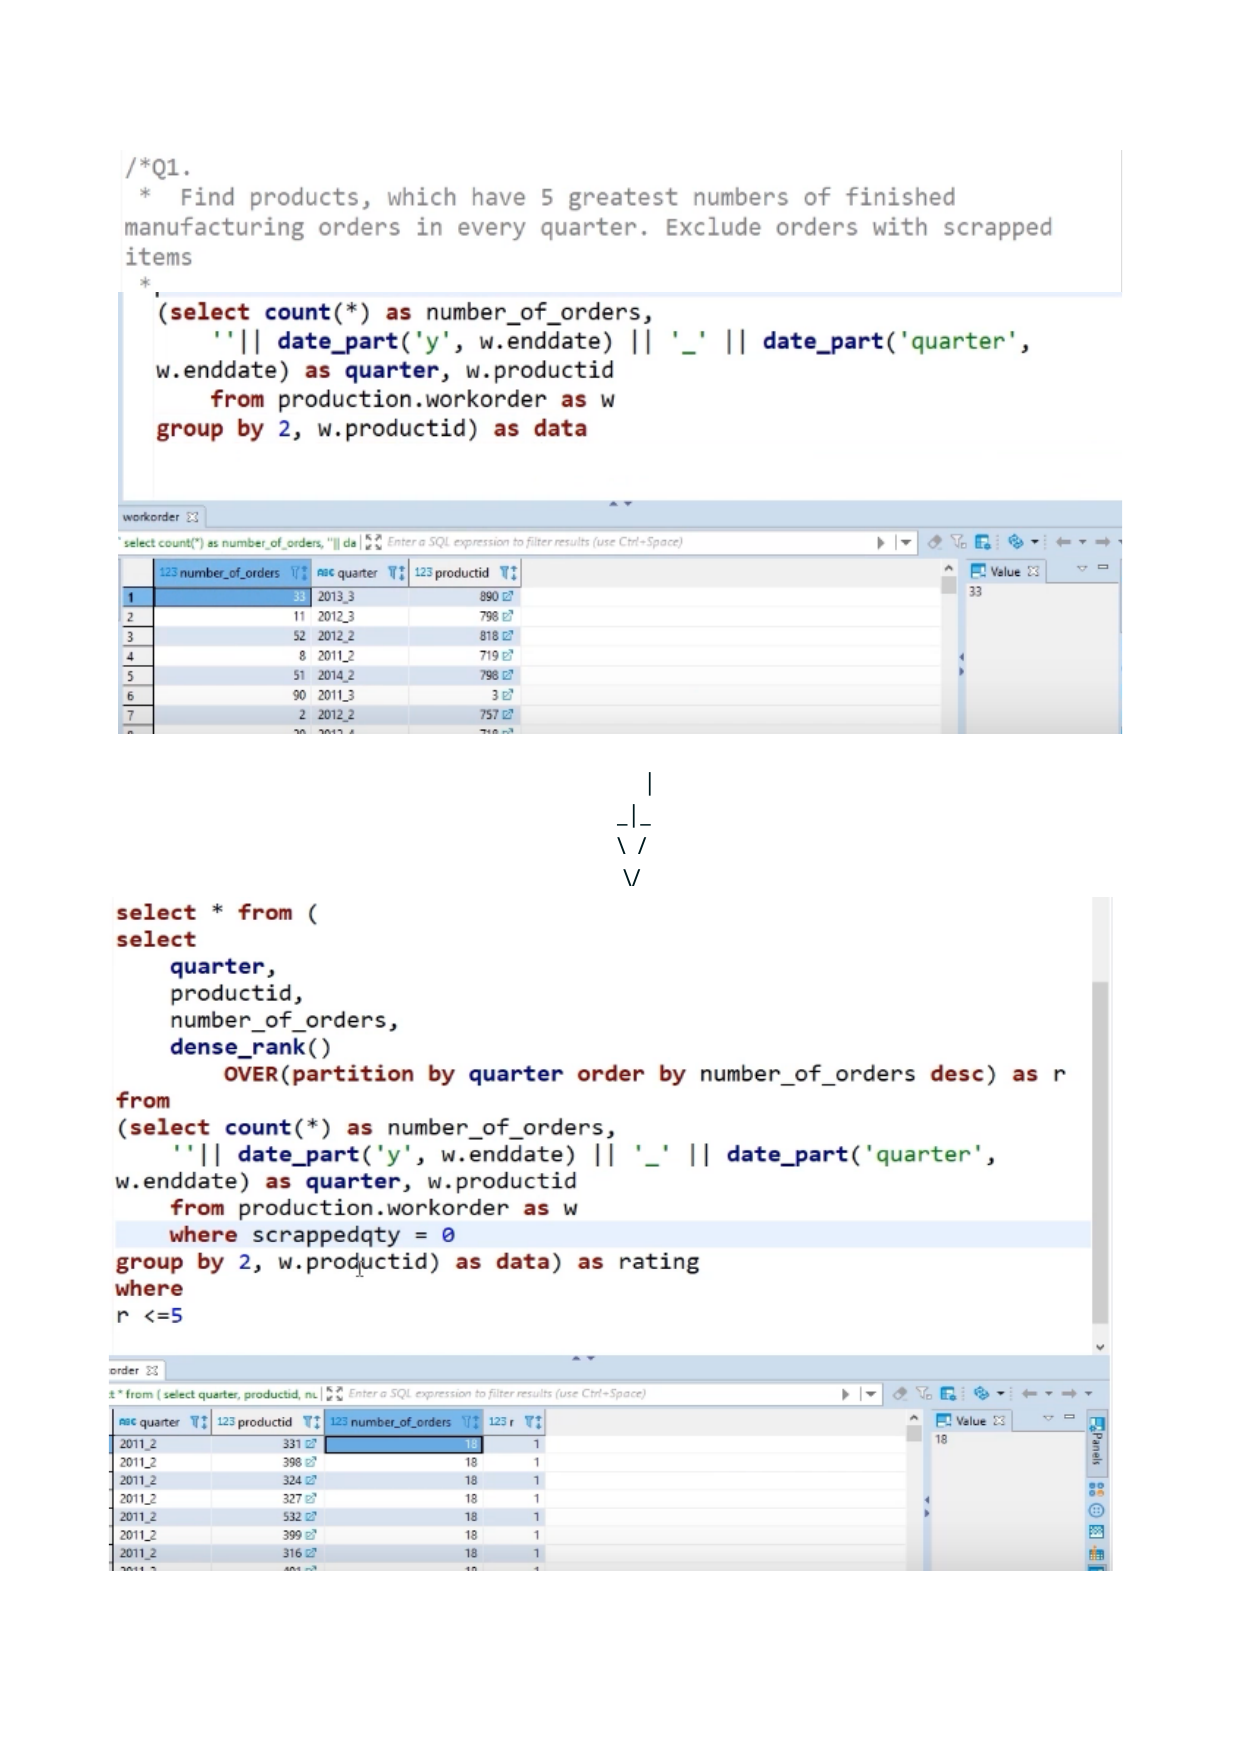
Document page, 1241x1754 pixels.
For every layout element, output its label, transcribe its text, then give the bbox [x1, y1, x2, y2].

picture [118, 150, 1123, 734]
text \/ [118, 862, 1122, 894]
picture [108, 897, 1113, 1571]
text _|_ [118, 798, 1122, 830]
text | [118, 766, 1122, 798]
text \ / [118, 830, 1122, 862]
